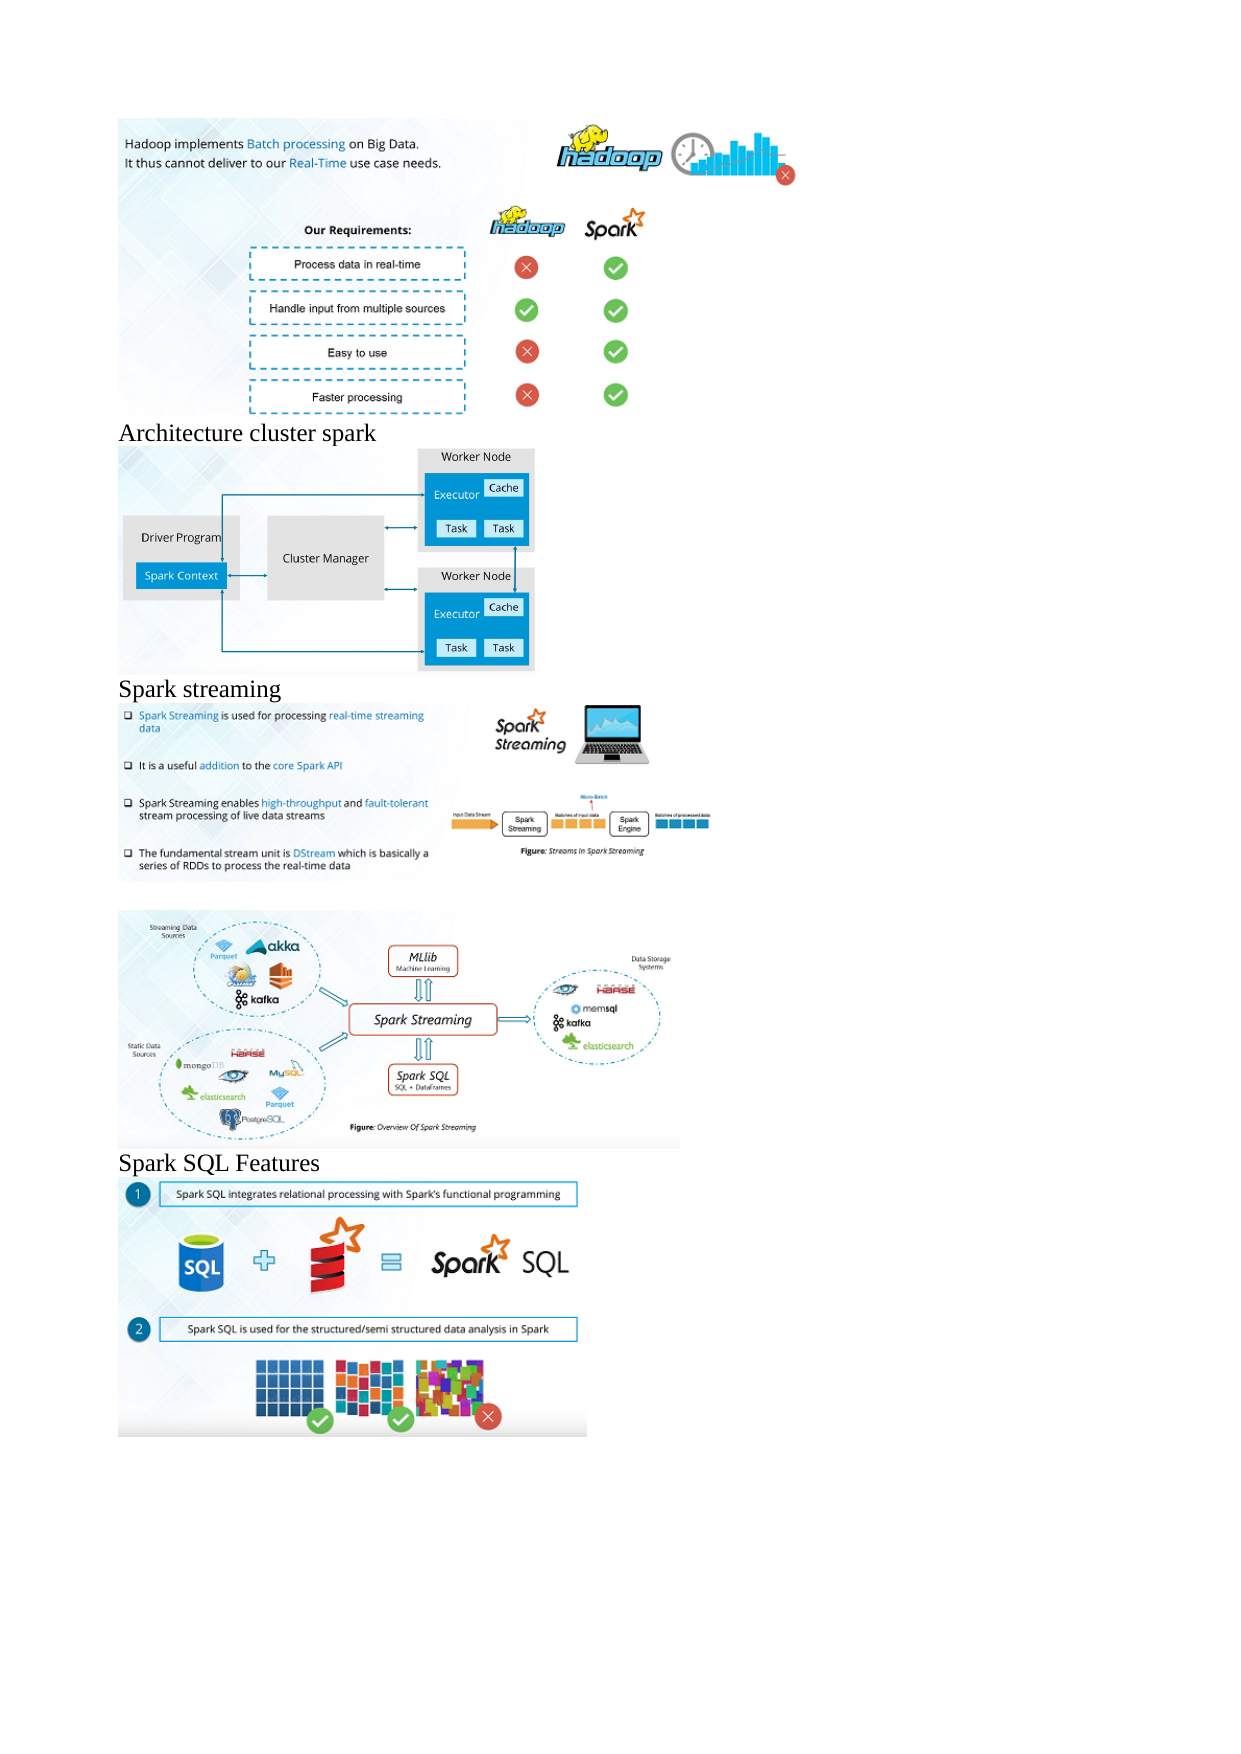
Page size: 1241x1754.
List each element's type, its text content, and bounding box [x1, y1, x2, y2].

picture [118, 118, 804, 419]
picture [118, 446, 538, 675]
picture [118, 910, 680, 1149]
picture [118, 703, 720, 882]
picture [118, 1177, 587, 1437]
text Spark SQL Features [118, 1148, 1122, 1177]
text Spark streaming [118, 674, 1122, 703]
text Architecture cluster spark [118, 418, 1122, 447]
